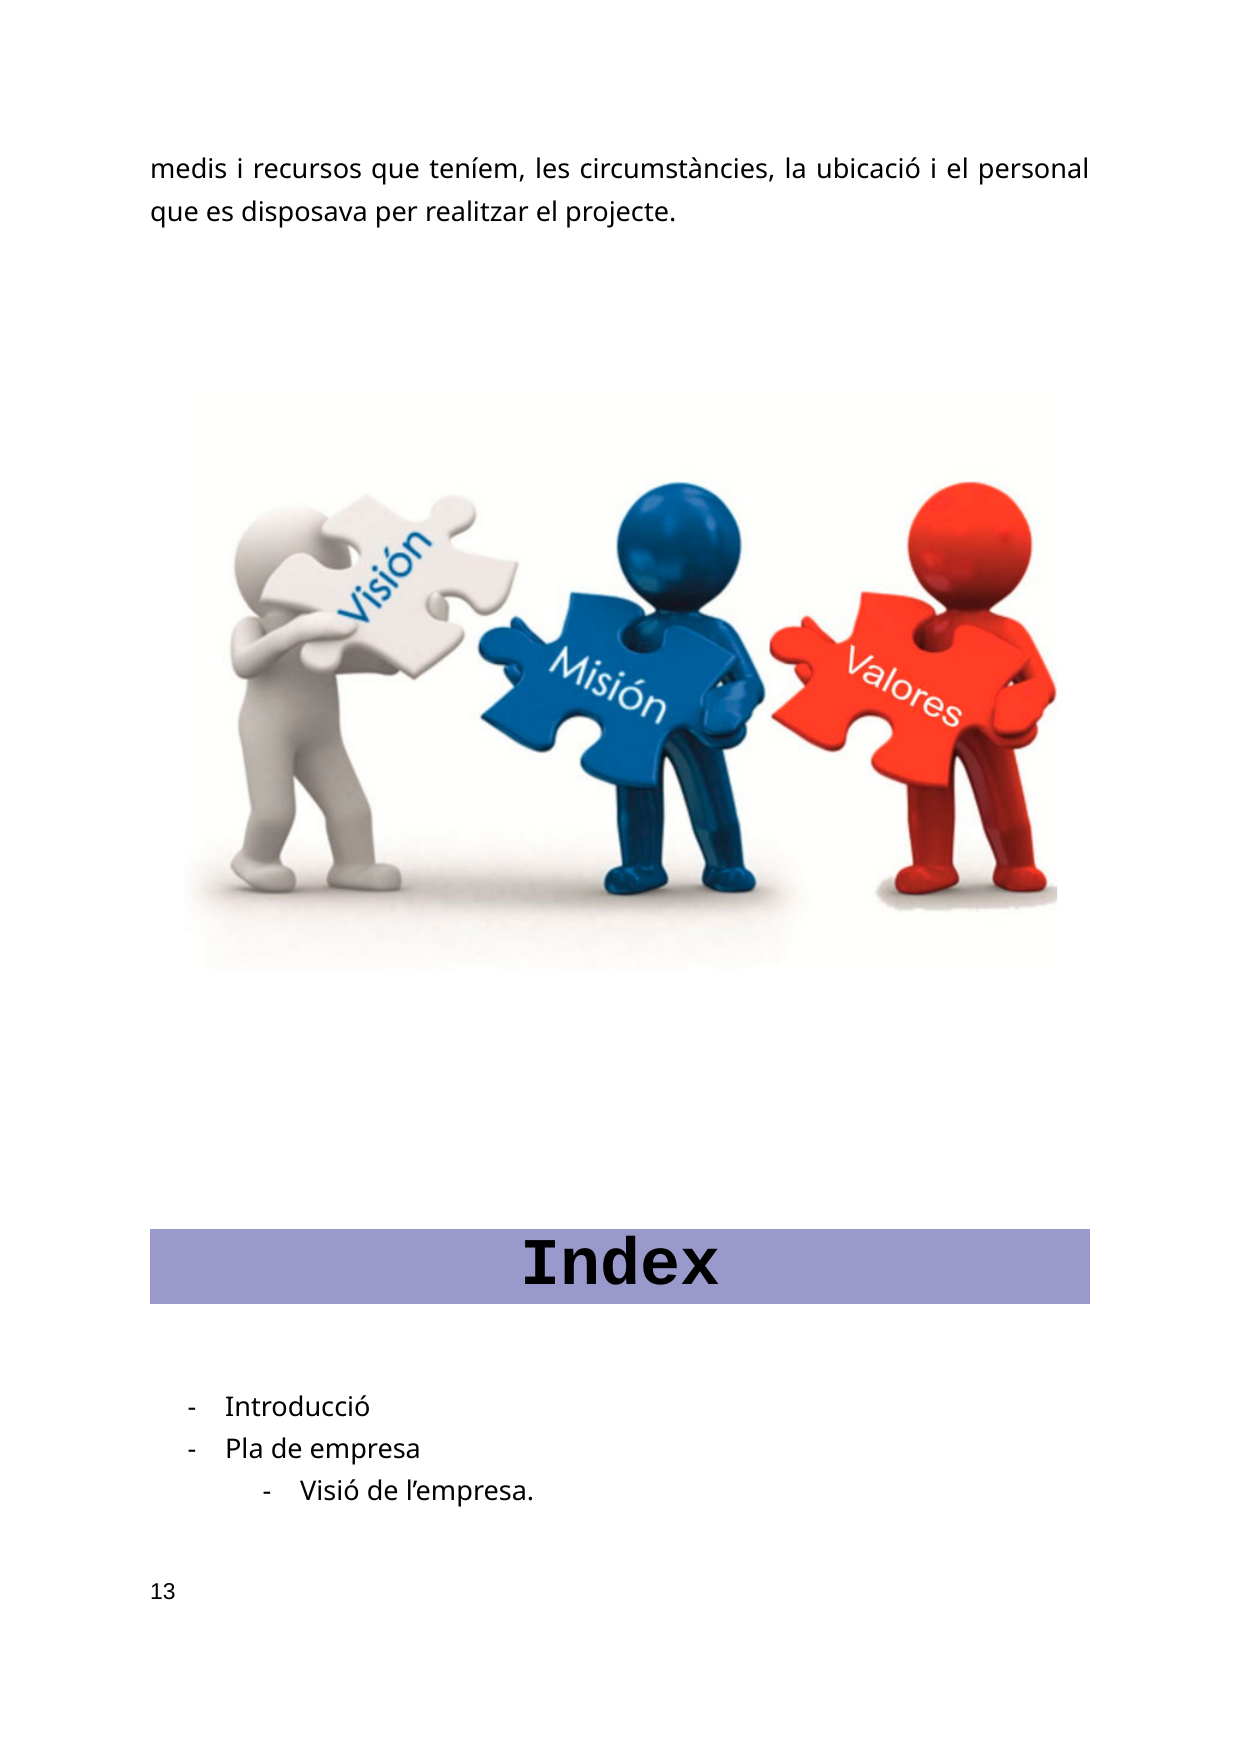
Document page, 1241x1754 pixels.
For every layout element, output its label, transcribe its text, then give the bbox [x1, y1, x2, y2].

list Pla de empresa [187, 1429, 1090, 1466]
picture [183, 385, 1058, 972]
list Introducció [187, 1387, 1090, 1424]
list Visió de l’empresa. [262, 1472, 1090, 1509]
text medis i recursos que teníem, les circumstàncies, la ubicació i el personal que es disposava per realitzar el projecte. [150, 150, 1090, 229]
text Index [150, 1229, 1090, 1304]
